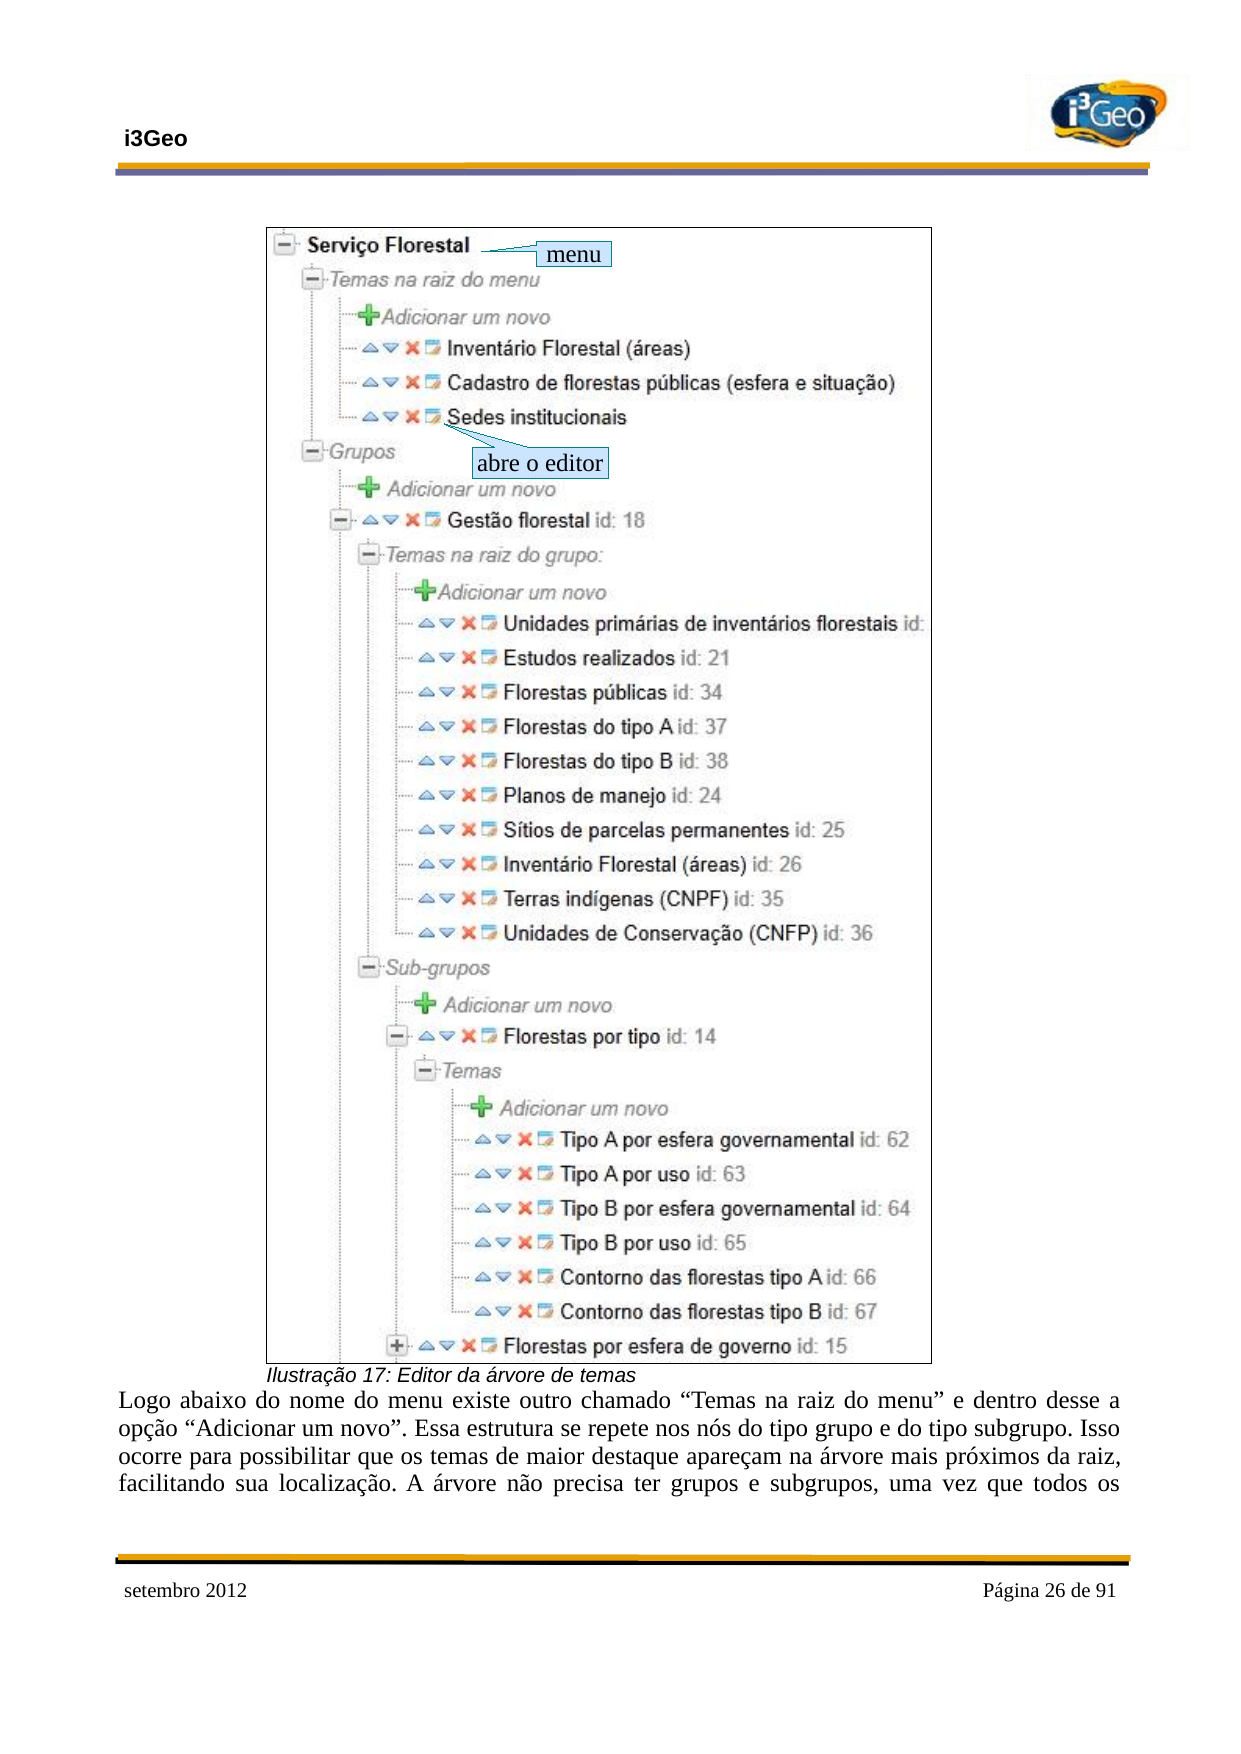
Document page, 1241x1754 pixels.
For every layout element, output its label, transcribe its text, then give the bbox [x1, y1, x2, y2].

picture [267, 228, 931, 1363]
text Ilustração 17: Editor da árvore de temas [266, 227, 974, 1386]
picture [1025, 74, 1191, 151]
text Logo abaixo do nome do menu existe outro chamado “Temas na raiz do menu” e dentro desse a opção “Adicionar um novo”. Essa estrutura se repete nos nós do tipo grupo e do tipo subgrupo. Isso ocorre para possibilitar que os temas de maior destaque apareçam na árvore mais próximos da raiz, facilitando sua localização. A árvore não precisa ter grupos e subgrupos, uma vez que todos os [118, 214, 1122, 1497]
list Documentação: área onde fica a documentação da versão mais atual. Inclui também o histórico das versões, história do i3Geo, procedimentos de instalação, etc. http://softwarepublico.gov.br/dotlrn/clubs/i3geo/one-community?page_num=3 [453, 426, 608, 478]
